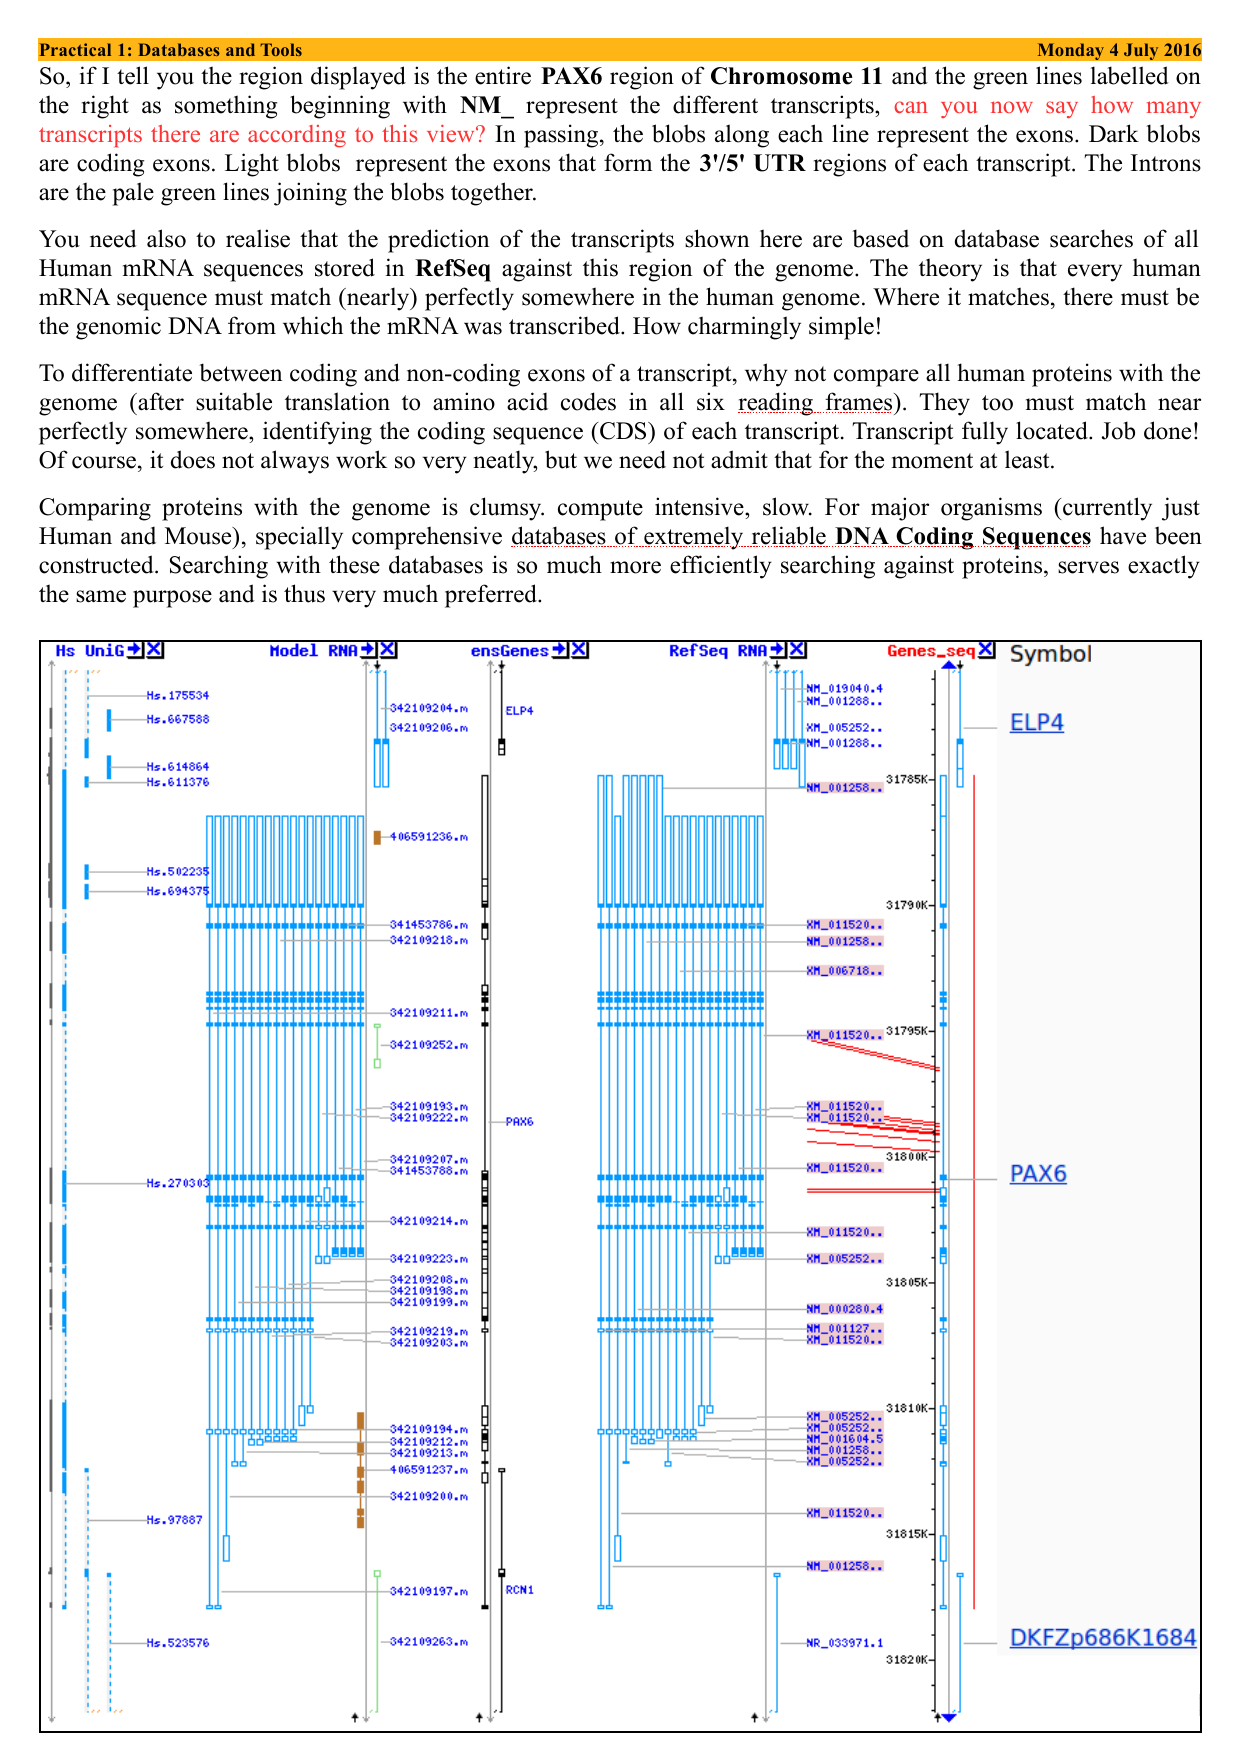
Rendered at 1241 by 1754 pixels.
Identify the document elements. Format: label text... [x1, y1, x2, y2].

text So, if I tell you the region displayed is the entire PAX6 region of Chromosome 11 and the green lines labelled on the right as something beginning with NM_ represent the different transcripts, can you now say how many transcripts there are according to this view? In passing, the blobs along each line represent the exons. Dark blobs are coding exons. Light blobs represent the exons that form the 3'/5' UTR regions of each transcript. The Introns are the pale green lines joining the blobs together. [38, 61, 1202, 206]
text You need also to realise that the prediction of the transcripts shown here are based on database searches of all Human mRNA sequences stored in RefSeq against this region of the genome. The theory is that every human mRNA sequence must match (nearly) perfectly somewhere in the human genome. Where it matches, there must be the genomic DNA from which the mRNA was transcribed. How charmingly simple! [38, 223, 1202, 340]
picture [41, 642, 1200, 1731]
text To differentiate between coding and non-coding exons of a transcript, why not compare all human proteins with the genome (after suitable translation to amino acid codes in all six reading frames). They too must match near perfectly somewhere, identifying the coding sequence (CDS) of each transcript. Transcript fully located. Job done! Of course, it does not always work so very neatly, but we need not admit that for the moment at least. [38, 357, 1202, 474]
text Comparing proteins with the genome is clumsy. compute intensive, slow. For major organisms (currently just Human and Mouse), specially comprehensive databases of extremely reliable DNA Coding Sequences have been constructed. Searching with these databases is so much more efficiently searching against proteins, serves exactly the same purpose and is thus very much preferred. [38, 491, 1202, 608]
